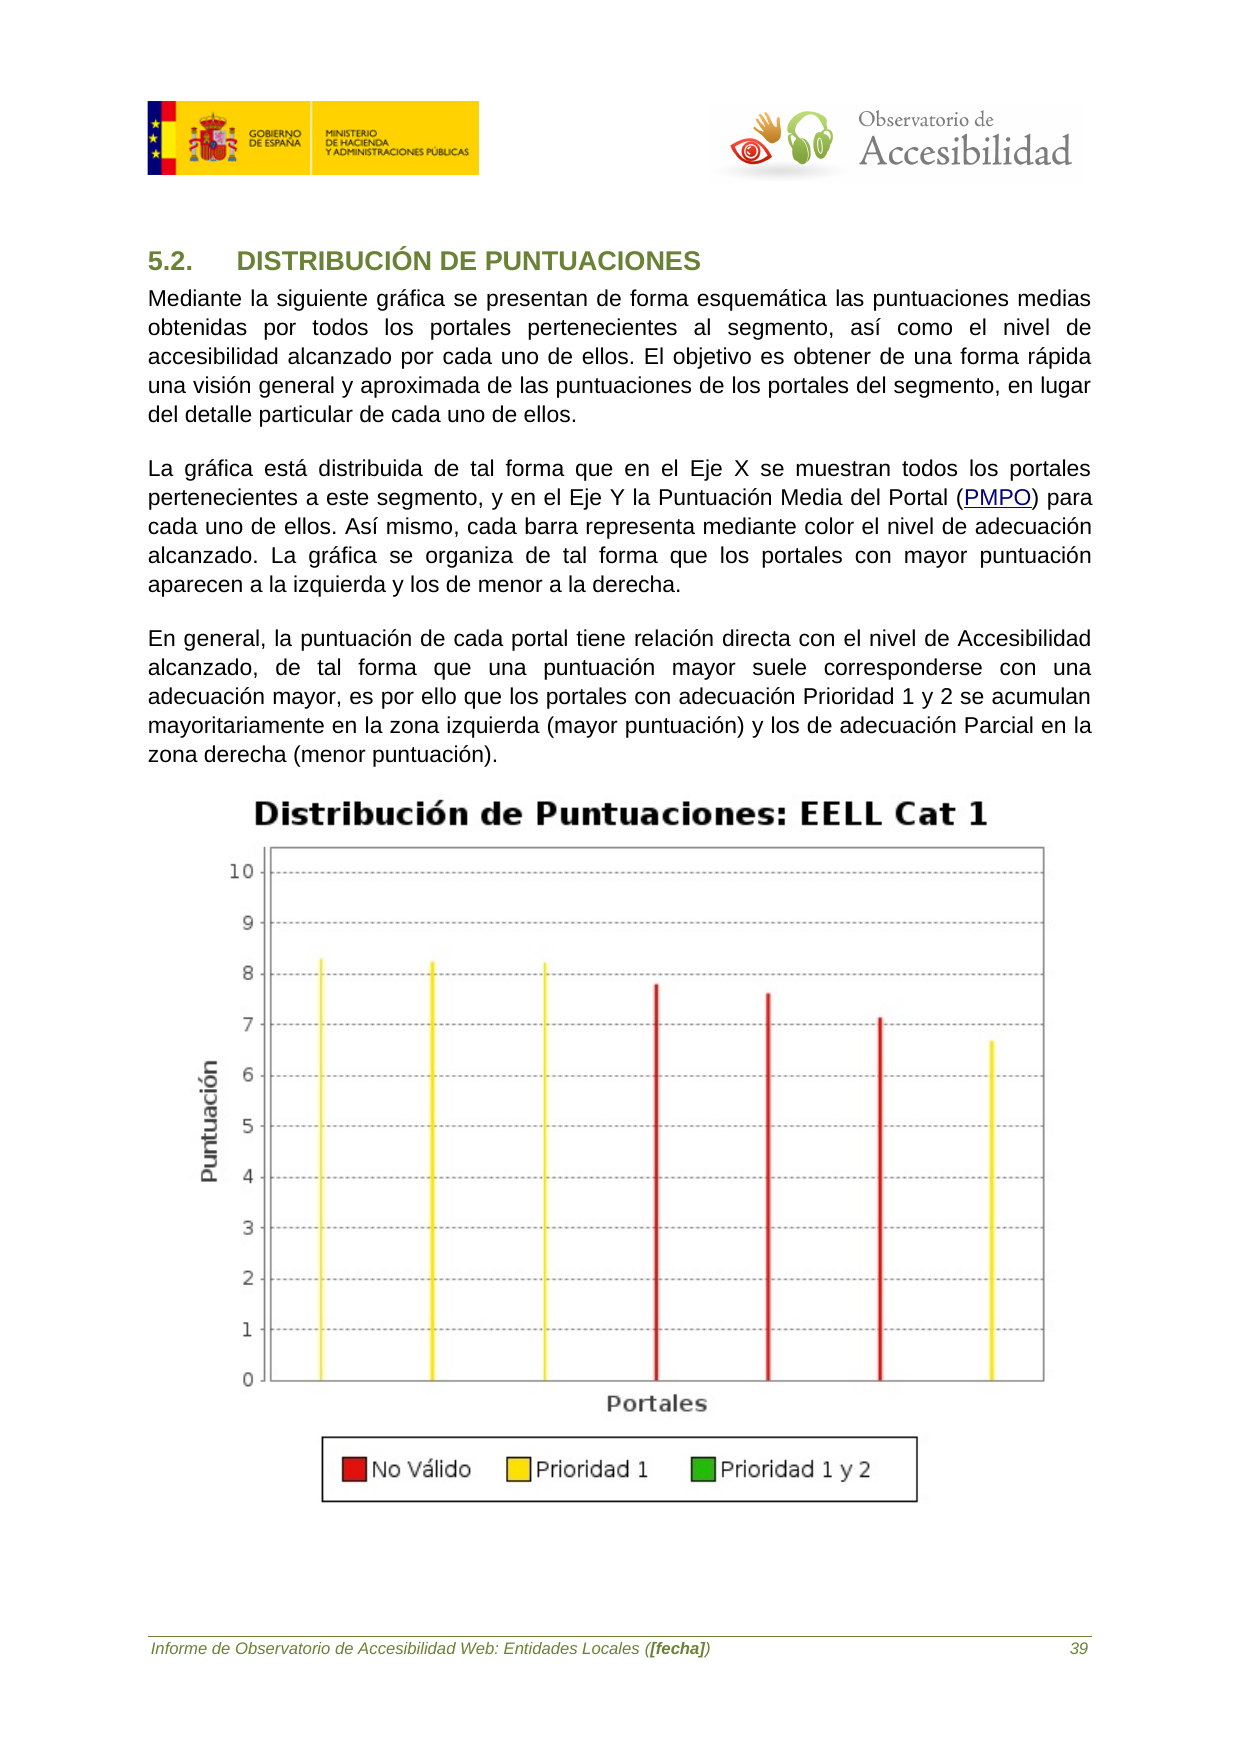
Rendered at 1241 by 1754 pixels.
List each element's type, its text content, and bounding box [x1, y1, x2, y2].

picture [710, 102, 1086, 185]
text La gráfica está distribuida de tal forma que en el Eje X se muestran todos los portales pertenecientes a este segmento, y en el Eje Y la Puntuación Media del Portal (PMPO) para cada uno de ellos. Así mismo, cada barra representa mediante color el nivel de adecuación alcanzado. La gráfica se organiza de tal forma que los portales con mayor puntuación aparecen a la izquierda y los de menor a la derecha. [148, 455, 1092, 597]
picture [147, 101, 479, 175]
text En general, la puntuación de cada portal tiene relación directa con el nivel de Accesibilidad alcanzado, de tal forma que una puntuación mayor suele corresponderse con una adecuación mayor, es por ello que los portales con adecuación Prioridad 1 y 2 se acumulan mayoritariamente en la zona izquierda (mayor puntuación) y los de adecuación Parcial en la zona derecha (menor puntuación). [148, 625, 1092, 767]
subtitle Distribución de puntuaciones [148, 245, 1092, 276]
text Mediante la siguiente gráfica se presentan de forma esquemática las puntuaciones medias obtenidas por todos los portales pertenecientes al segmento, así como el nivel de accesibilidad alcanzado por cada uno de ellos. El objetivo es obtener de una forma rápida una visión general y aproximada de las puntuaciones de los portales del segmento, en lugar del detalle particular de cada uno de ellos. [148, 285, 1092, 427]
picture [178, 794, 1062, 1504]
